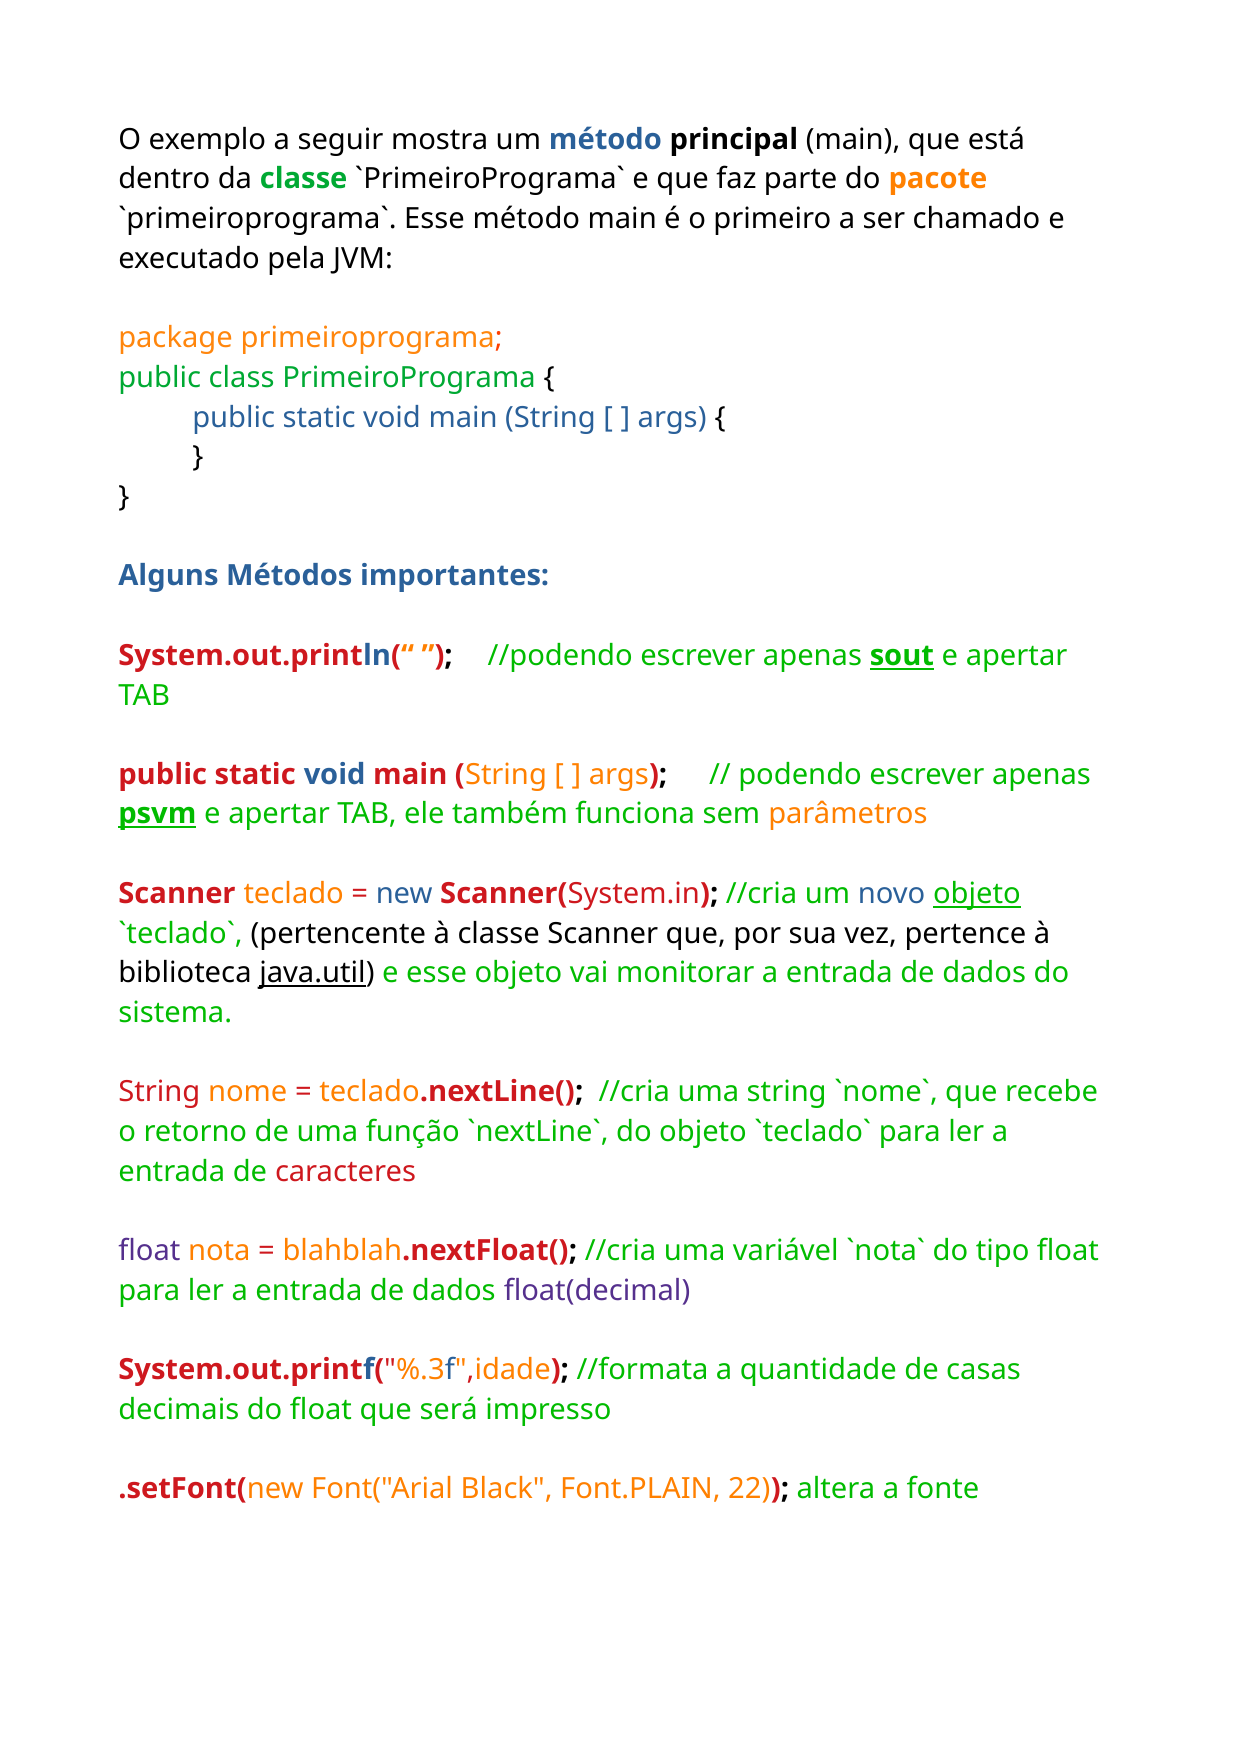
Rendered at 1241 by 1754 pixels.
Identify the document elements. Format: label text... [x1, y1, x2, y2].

text O exemplo a seguir mostra um método principal (main), que está dentro da classe `PrimeiroPrograma` e que faz parte do pacote `primeiroprograma`. Esse método main é o primeiro a ser chamado e executado pela JVM: [118, 118, 1122, 277]
text } [118, 475, 1122, 515]
text System.out.println(“ ”); //podendo escrever apenas sout e apertar TAB [118, 634, 1122, 713]
text public static void main (String [ ] args); // podendo escrever apenas psvm e apertar TAB, ele também funciona sem parâmetros [118, 753, 1122, 832]
text System.out.printf("%.3f",idade); //formata a quantidade de casas decimais do float que será impresso [118, 1348, 1122, 1428]
text .setFont(new Font("Arial Black", Font.PLAIN, 22)); altera a fonte [118, 1467, 1122, 1507]
text } [118, 436, 1122, 475]
text Scanner teclado = new Scanner(System.in); //cria um novo objeto `teclado`, (pertencente à classe Scanner que, por sua vez, pertence à biblioteca java.util) e esse objeto vai monitorar a entrada de dados do sistema. [118, 872, 1122, 1031]
text public class PrimeiroPrograma { [118, 356, 1122, 396]
text package primeiroprograma; [118, 317, 1122, 356]
text public static void main (String [ ] args) { [118, 396, 1122, 436]
text String nome = teclado.nextLine(); //cria uma string `nome`, que recebe o retorno de uma função `nextLine`, do objeto `teclado` para ler a entrada de caracteres [118, 1071, 1122, 1190]
text Alguns Métodos importantes: [118, 555, 1122, 594]
text float nota = blahblah.nextFloat(); //cria uma variável `nota` do tipo float para ler a entrada de dados float(decimal) [118, 1229, 1122, 1348]
